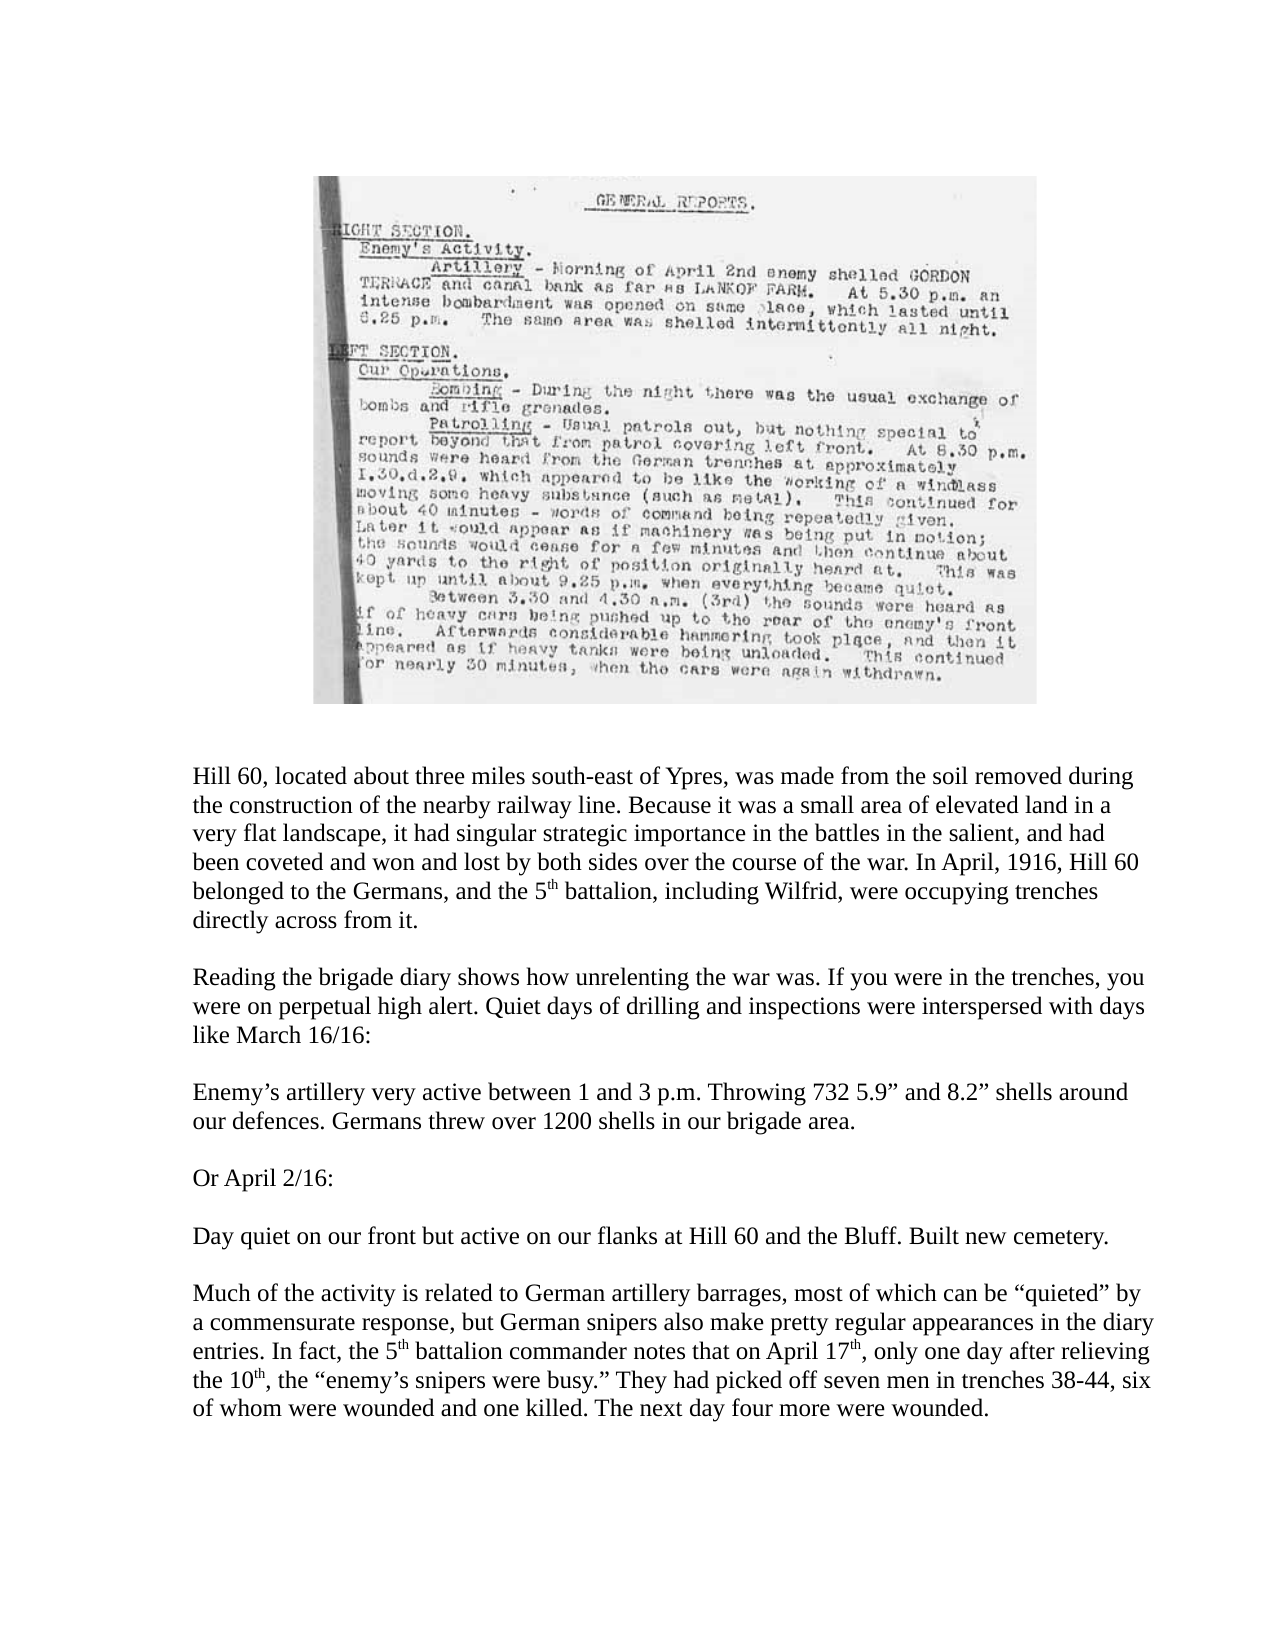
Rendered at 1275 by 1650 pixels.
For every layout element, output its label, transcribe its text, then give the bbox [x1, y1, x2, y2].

text Hill 60, located about three miles south-east of Ypres, was made from the soil removed during the construction of the nearby railway line. Because it was a small area of elevated land in a very flat landscape, it had singular strategic importance in the battles in the salient, and had been coveted and won and lost by both sides over the course of the war. In April, 1916, Hill 60 belonged to the Germans, and the 5th battalion, including Wilfrid, were occupying trenches directly across from it. [192, 761, 1158, 933]
picture [313, 176, 1037, 704]
text Much of the activity is related to German artillery barrages, most of which can be “quieted” by a commensurate response, but German snipers also make pretty regular appearances in the diary entries. In fact, the 5th battalion commander notes that on April 17th, only one day after relieving the 10th, the “enemy’s snipers were busy.” They had picked off seven men in trenches 38-44, six of whom were wounded and one killed. The next day four more were wounded. [192, 1278, 1158, 1422]
text Enemy’s artillery very active between 1 and 3 p.m. Throwing 732 5.9” and 8.2” shells around our defences. Germans threw over 1200 shells in our brigade area. [192, 1077, 1158, 1135]
text Reading the brigade diary shows how unrelenting the war was. If you were in the trenches, you were on perpetual high alert. Quiet days of drilling and inspections were interspersed with days like March 16/16: [192, 962, 1158, 1048]
text Or April 2/16: [192, 1163, 1158, 1192]
text Day quiet on our front but active on our flanks at Hill 60 and the Bluff. Built new cemetery. [192, 1221, 1158, 1250]
